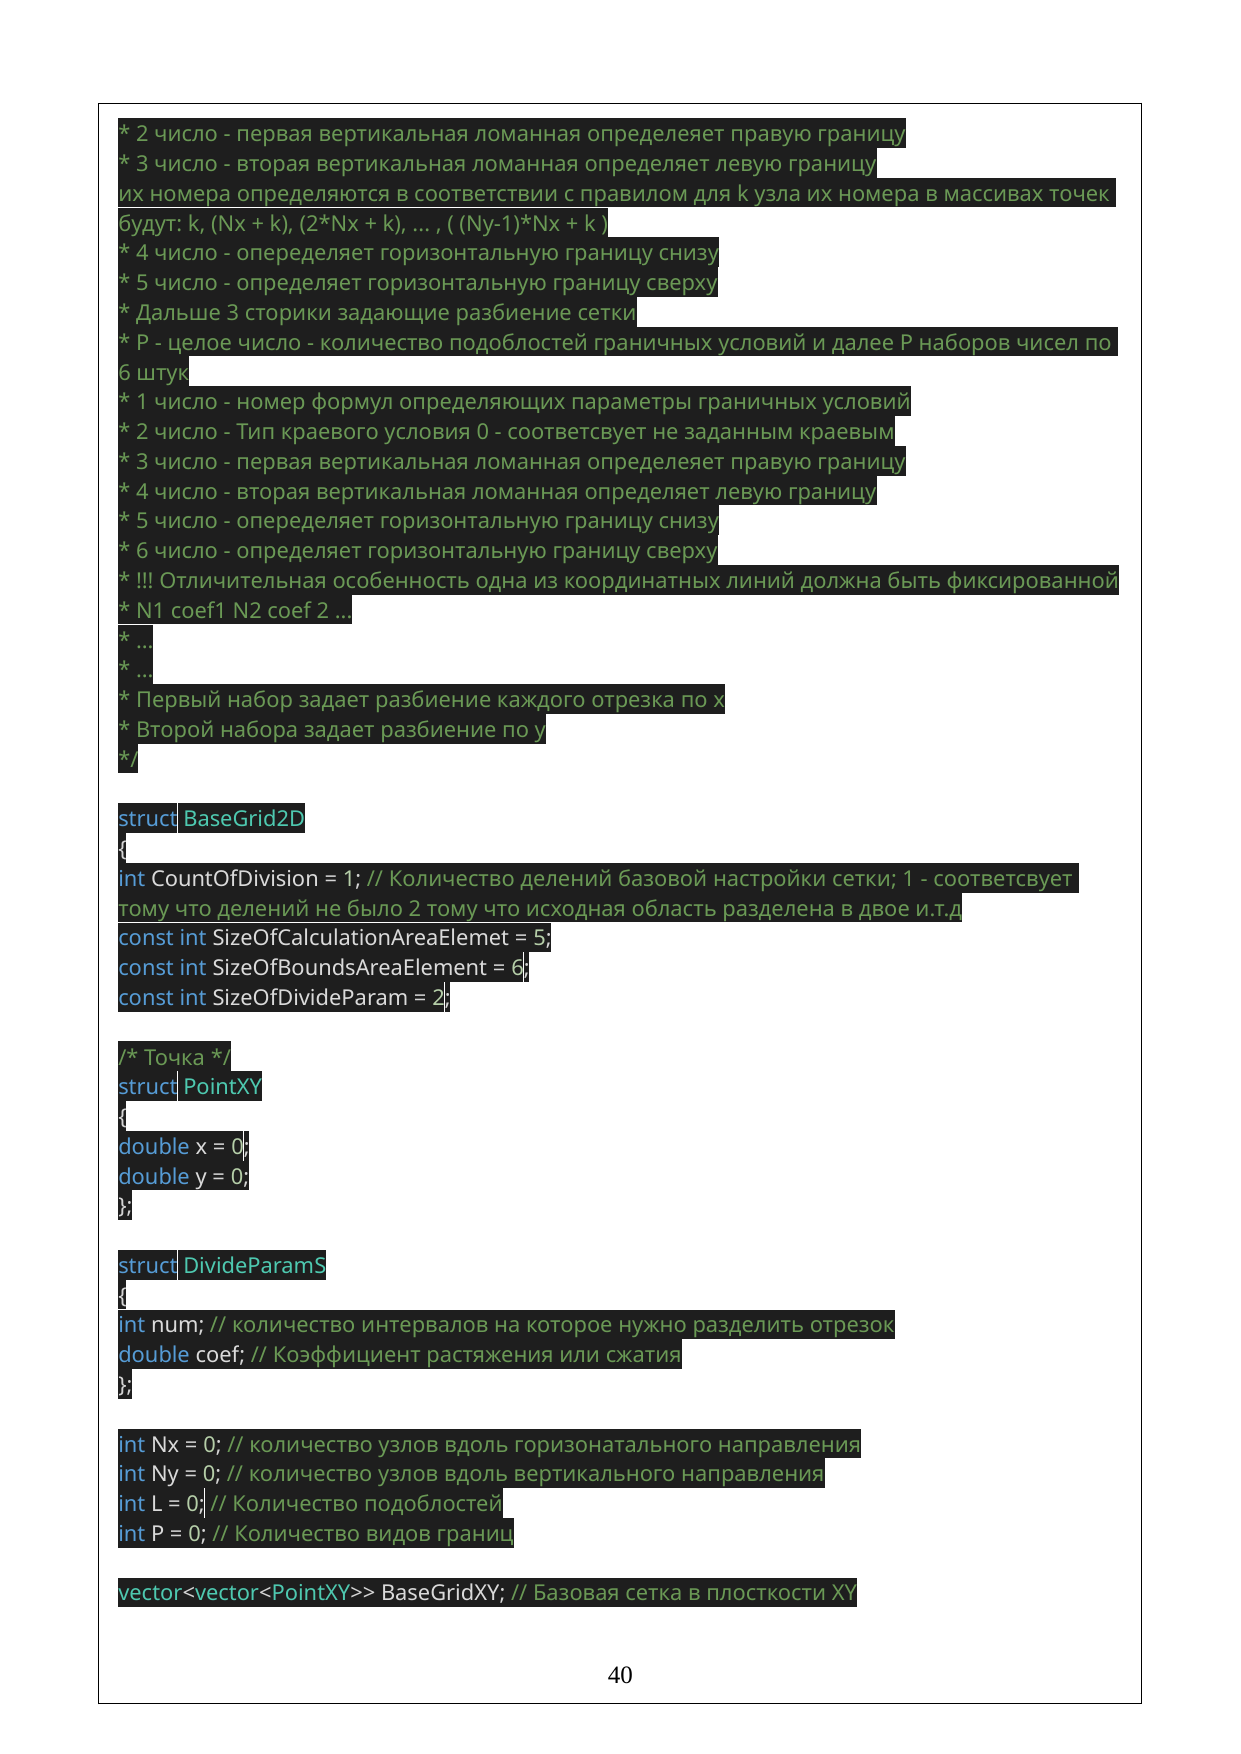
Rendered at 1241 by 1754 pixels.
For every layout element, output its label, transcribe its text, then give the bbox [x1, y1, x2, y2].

text }; [118, 1369, 1122, 1399]
text * 2 число - Тип краевого условия 0 - соответсвует не заданным краевым [118, 416, 1122, 446]
text const int SizeOfCalculationAreaElemet = 5; [118, 922, 1122, 952]
text double y = 0; [118, 1161, 1122, 1190]
text * 3 число - первая вертикальная ломанная определеяет правую границу [118, 446, 1122, 476]
text }; [118, 1190, 1122, 1220]
text * 5 число - опеределяет горизонтальную границу снизу [118, 505, 1122, 535]
text * Первый набор задает разбиение каждого отрезка по х [118, 684, 1122, 714]
text { [118, 833, 1122, 863]
text * Дальше 3 сторики задающие разбиение сетки [118, 297, 1122, 327]
text * !!! Отличительная особенность одна из координатных линий должна быть фиксированной [118, 565, 1122, 595]
text { [118, 1101, 1122, 1131]
text * ... [118, 624, 1122, 654]
text * Второй набора задает разбиение по y [118, 714, 1122, 744]
text * 3 число - вторая вертикальная ломанная определяет левую границу [118, 148, 1122, 178]
text * 1 число - номер формул определяющих параметры граничных условий [118, 386, 1122, 416]
text * 4 число - вторая вертикальная ломанная определяет левую границу [118, 476, 1122, 505]
text * ... [118, 654, 1122, 684]
text struct PointXY [118, 1071, 1122, 1101]
text int num; // количество интервалов на которое нужно разделить отрезок [118, 1309, 1122, 1339]
text int Ny = 0; // количество узлов вдоль вертикального направления [118, 1458, 1122, 1488]
text /* Точка */ [118, 1041, 1122, 1071]
text * 4 число - опеределяет горизонтальную границу снизу [118, 237, 1122, 267]
text * 2 число - первая вертикальная ломанная определеяет правую границу [118, 118, 1122, 148]
text struct BaseGrid2D [118, 803, 1122, 833]
text int CountOfDivision = 1; // Количество делений базовой настройки сетки; 1 - соответсвует тому что делений не было 2 тому что исходная область разделена в двое и.т.д [118, 863, 1122, 922]
text const int SizeOfBoundsAreaElement = 6; [118, 952, 1122, 982]
text int P = 0; // Количество видов границ [118, 1518, 1122, 1548]
text * N1 coef1 N2 coef 2 ... [118, 595, 1122, 624]
text int L = 0; // Количество подоблостей [118, 1488, 1122, 1518]
text * 6 число - определяет горизонтальную границу сверху [118, 535, 1122, 565]
text double x = 0; [118, 1131, 1122, 1161]
text struct DivideParamS [118, 1250, 1122, 1280]
text их номера определяются в соответствии с правилом для k узла их номера в массивах точек будут: k, (Nx + k), (2*Nx + k), ... , ( (Ny-1)*Nx + k ) [118, 178, 1122, 237]
text vector<vector<PointXY>> BaseGridXY; // Базовая сетка в плосткости XY [118, 1577, 1122, 1607]
text double coef; // Коэффициент растяжения или сжатия [118, 1339, 1122, 1369]
text */ [118, 744, 1122, 773]
text { [118, 1280, 1122, 1309]
text int Nx = 0; // количество узлов вдоль горизонатального направления [118, 1428, 1122, 1458]
text const int SizeOfDivideParam = 2; [118, 982, 1122, 1012]
text * P - целое число - количество подоблостей граничных условий и далее P наборов чисел по 6 штук [118, 327, 1122, 386]
text * 5 число - определяет горизонтальную границу сверху [118, 267, 1122, 297]
